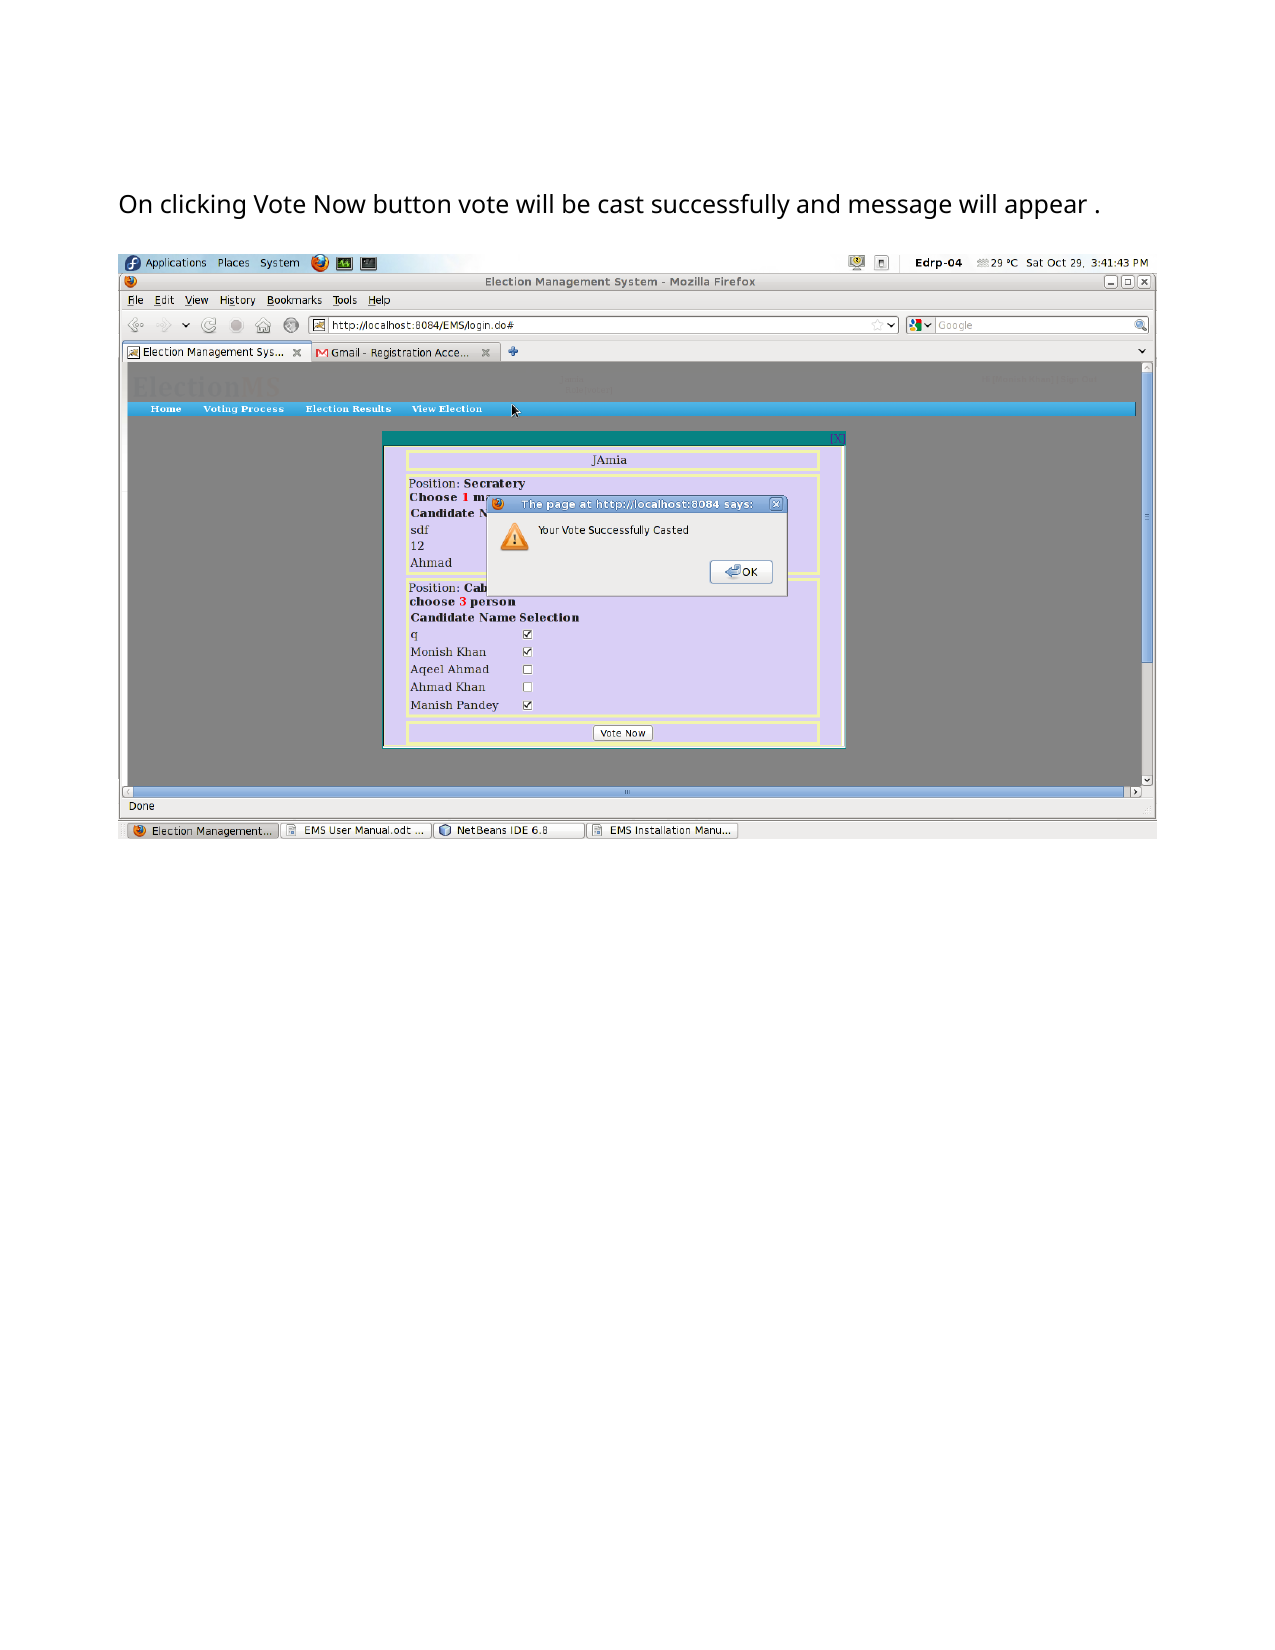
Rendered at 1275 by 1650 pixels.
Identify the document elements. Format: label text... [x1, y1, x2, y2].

picture [118, 254, 1157, 839]
text On clicking Vote Now button vote will be cast successfully and message will appear . [118, 186, 1157, 220]
